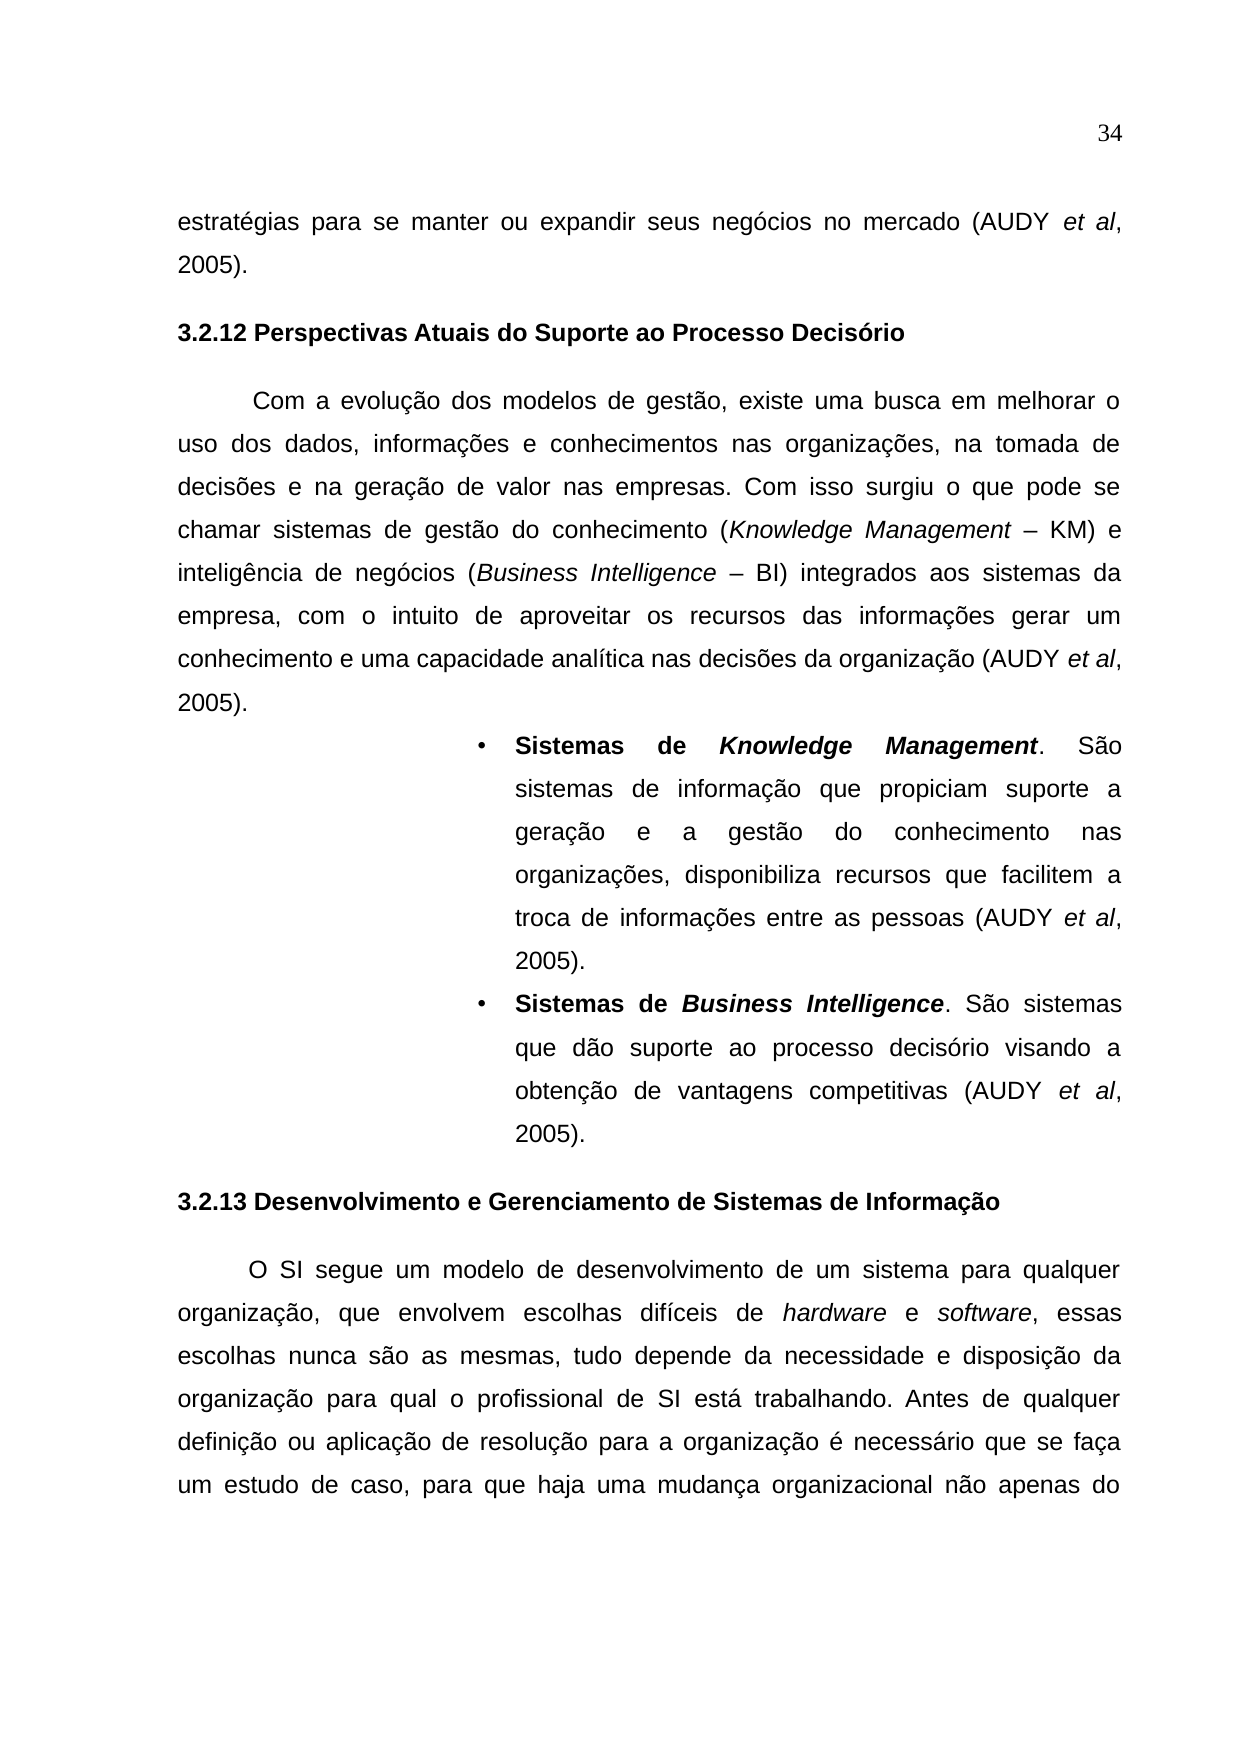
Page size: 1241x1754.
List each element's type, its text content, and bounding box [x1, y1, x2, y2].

list Sistemas de Knowledge Management. São sistemas de informação que propiciam suporte a geração e a gestão do conhecimento nas organizações, disponibiliza recursos que facilitem a troca de informações entre as pessoas (AUDY et al, 2005). [477, 731, 1122, 975]
subtitle 3.2.12 Perspectivas Atuais do Suporte ao Processo Decisório [177, 318, 1122, 346]
text Com a evolução dos modelos de gestão, existe uma busca em melhorar o uso dos dados, informações e conhecimentos nas organizações, na tomada de decisões e na geração de valor nas empresas. Com isso surgiu o que pode se chamar sistemas de gestão do conhecimento (Knowledge Management – KM) e inteligência de negócios (Business Intelligence – BI) integrados aos sistemas da empresa, com o intuito de aproveitar os recursos das informações gerar um conhecimento e uma capacidade analítica nas decisões da organização (AUDY et al, 2005). [177, 386, 1122, 716]
text estratégias para se manter ou expandir seus negócios no mercado (AUDY et al, 2005). [177, 207, 1122, 278]
subtitle 3.2.13 Desenvolvimento e Gerenciamento de Sistemas de Informação [177, 1187, 1122, 1216]
text O SI segue um modelo de desenvolvimento de um sistema para qualquer organização, que envolvem escolhas difíceis de hardware e software, essas escolhas nunca são as mesmas, tudo depende da necessidade e disposição da organização para qual o profissional de SI está trabalhando. Antes de qualquer definição ou aplicação de resolução para a organização é necessário que se faça um estudo de caso, para que haja uma mudança organizacional não apenas do [177, 1255, 1122, 1499]
list Sistemas de Business Intelligence. São sistemas que dão suporte ao processo decisório visando a obtenção de vantagens competitivas (AUDY et al, 2005). [477, 989, 1122, 1148]
